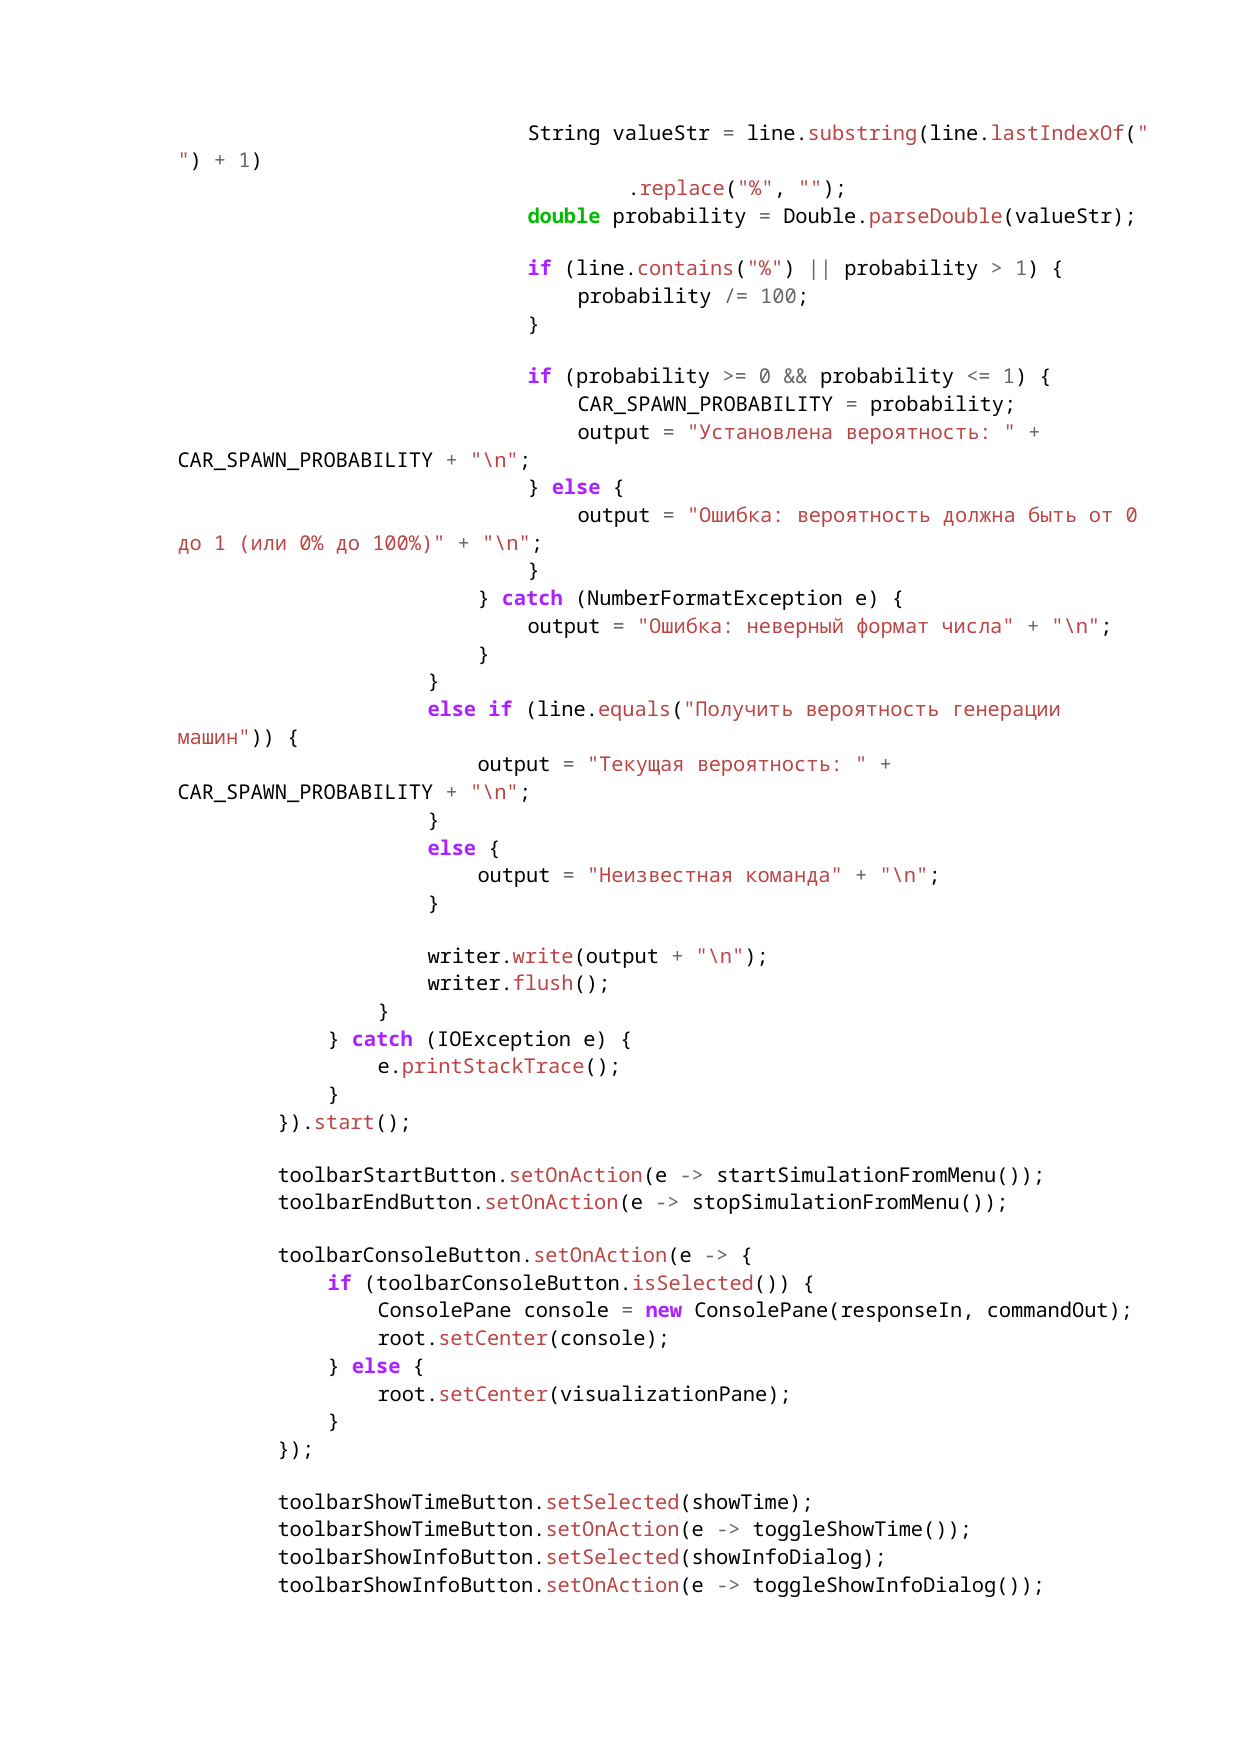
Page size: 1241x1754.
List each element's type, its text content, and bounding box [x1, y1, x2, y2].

text } catch (IOException e) { [177, 1024, 1152, 1052]
text ConsolePane console = new ConsolePane(responseIn, commandOut); [177, 1296, 1152, 1324]
text root.setCenter(visualizationPane); [177, 1379, 1152, 1407]
text toolbarStartButton.setOnAction(e -> startSimulationFromMenu()); [177, 1160, 1152, 1188]
text writer.write(output + "\n"); [177, 941, 1152, 969]
text } [177, 639, 1152, 667]
text output = "Неизвестная команда" + "\n"; [177, 861, 1152, 888]
text } catch (NumberFormatException e) { [177, 584, 1152, 611]
text root.setCenter(console); [177, 1324, 1152, 1351]
text double probability = Double.parseDouble(valueStr); [177, 201, 1152, 229]
text } [177, 997, 1152, 1024]
text String valueStr = line.substring(line.lastIndexOf(" ") + 1) [177, 118, 1152, 173]
text } else { [177, 1351, 1152, 1379]
text } [177, 1080, 1152, 1107]
text } [177, 556, 1152, 584]
text CAR_SPAWN_PROBABILITY = probability; [177, 390, 1152, 417]
text writer.flush(); [177, 969, 1152, 997]
text output = "Текущая вероятность: " + CAR_SPAWN_PROBABILITY + "\n"; [177, 750, 1152, 805]
text else { [177, 833, 1152, 861]
text toolbarConsoleButton.setOnAction(e -> { [177, 1241, 1152, 1268]
text } [177, 888, 1152, 916]
text } [177, 667, 1152, 694]
text else if (line.equals("Получить вероятность генерации машин")) { [177, 694, 1152, 750]
text e.printStackTrace(); [177, 1052, 1152, 1080]
text if (toolbarConsoleButton.isSelected()) { [177, 1268, 1152, 1296]
text } [177, 1407, 1152, 1434]
text output = "Установлена вероятность: " + CAR_SPAWN_PROBABILITY + "\n"; [177, 417, 1152, 473]
text toolbarShowInfoButton.setSelected(showInfoDialog); [177, 1543, 1152, 1570]
text .replace("%", ""); [177, 173, 1152, 201]
text toolbarShowTimeButton.setSelected(showTime); [177, 1487, 1152, 1515]
text toolbarShowInfoButton.setOnAction(e -> toggleShowInfoDialog()); [177, 1570, 1152, 1598]
text }); [177, 1434, 1152, 1462]
text }).start(); [177, 1107, 1152, 1135]
text toolbarShowTimeButton.setOnAction(e -> toggleShowTime()); [177, 1515, 1152, 1543]
text } else { [177, 473, 1152, 501]
text output = "Ошибка: неверный формат числа" + "\n"; [177, 611, 1152, 639]
text toolbarEndButton.setOnAction(e -> stopSimulationFromMenu()); [177, 1188, 1152, 1216]
text } [177, 805, 1152, 833]
text probability /= 100; [177, 282, 1152, 309]
text output = "Ошибка: вероятность должна быть от 0 до 1 (или 0% до 100%)" + "\n"; [177, 501, 1152, 556]
text if (line.contains("%") || probability > 1) { [177, 254, 1152, 282]
text if (probability >= 0 && probability <= 1) { [177, 362, 1152, 390]
text } [177, 309, 1152, 337]
